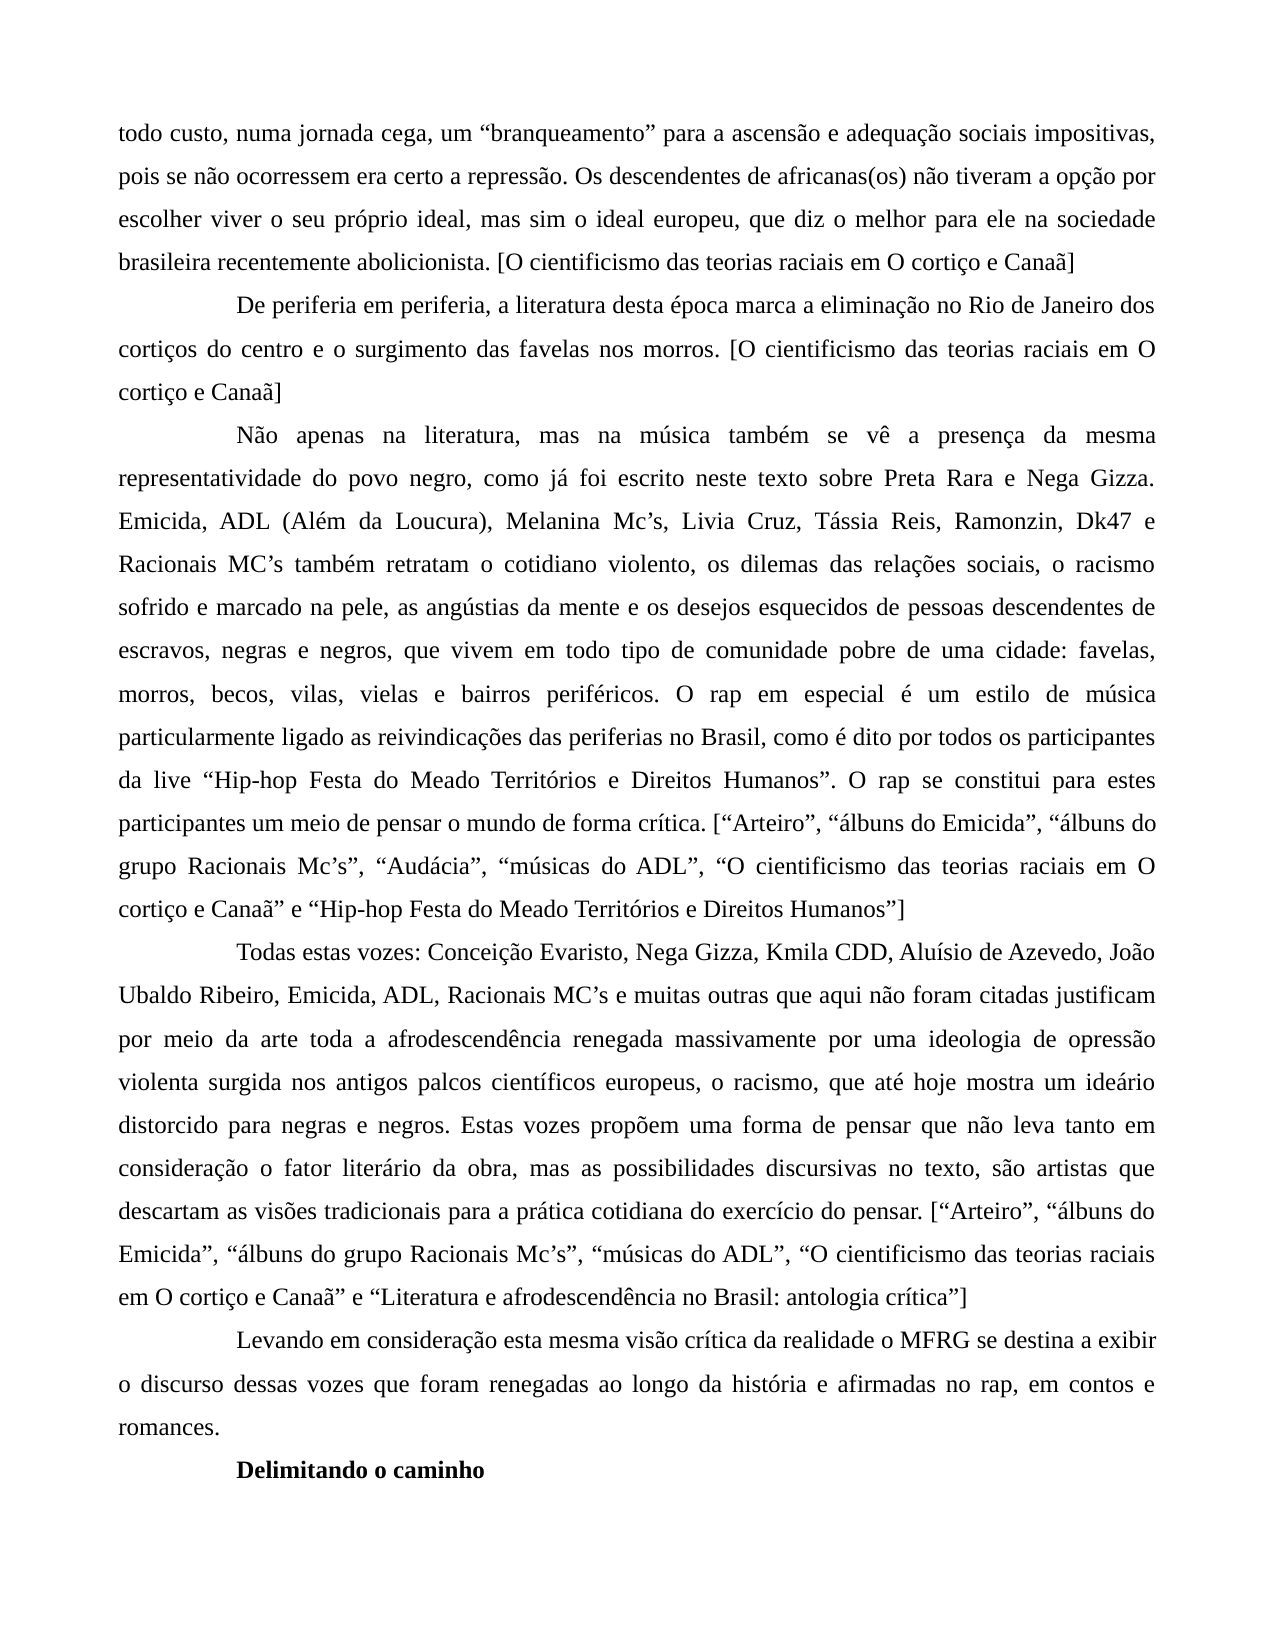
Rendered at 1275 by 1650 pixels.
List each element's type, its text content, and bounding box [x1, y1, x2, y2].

text Todas estas vozes: Conceição Evaristo, Nega Gizza, Kmila CDD, Aluísio de Azevedo, João Ubaldo Ribeiro, Emicida, ADL, Racionais MC’s e muitas outras que aqui não foram citadas justificam por meio da arte toda a afrodescendência renegada massivamente por uma ideologia de opressão violenta surgida nos antigos palcos científicos europeus, o racismo, que até hoje mostra um ideário distorcido para negras e negros. Estas vozes propõem uma forma de pensar que não leva tanto em consideração o fator literário da obra, mas as possibilidades discursivas no texto, são artistas que descartam as visões tradicionais para a prática cotidiana do exercício do pensar. [“Arteiro”, “álbuns do Emicida”, “álbuns do grupo Racionais Mc’s”, “músicas do ADL”, “O cientificismo das teorias raciais em O cortiço e Canaã” e “Literatura e afrodescendência no Brasil: antologia crítica”] [118, 937, 1157, 1311]
text Levando em consideração esta mesma visão crítica da realidade o MFRG se destina a exibir o discurso dessas vozes que foram renegadas ao longo da história e afirmadas no rap, em contos e romances. [118, 1326, 1157, 1441]
text De periferia em periferia, a literatura desta época marca a eliminação no Rio de Janeiro dos cortiços do centro e o surgimento das favelas nos morros. [O cientificismo das teorias raciais em O cortiço e Canaã] [118, 291, 1157, 406]
text Delimitando o caminho [118, 1455, 1157, 1484]
text todo custo, numa jornada cega, um “branqueamento” para a ascensão e adequação sociais impositivas, pois se não ocorressem era certo a repressão. Os descendentes de africanas(os) não tiveram a opção por escolher viver o seu próprio ideal, mas sim o ideal europeu, que diz o melhor para ele na sociedade brasileira recentemente abolicionista. [O cientificismo das teorias raciais em O cortiço e Canaã] [118, 118, 1157, 276]
text Não apenas na literatura, mas na música também se vê a presença da mesma representatividade do povo negro, como já foi escrito neste texto sobre Preta Rara e Nega Gizza. Emicida, ADL (Além da Loucura), Melanina Mc’s, Livia Cruz, Tássia Reis, Ramonzin, Dk47 e Racionais MC’s também retratam o cotidiano violento, os dilemas das relações sociais, o racismo sofrido e marcado na pele, as angústias da mente e os desejos esquecidos de pessoas descendentes de escravos, negras e negros, que vivem em todo tipo de comunidade pobre de uma cidade: favelas, morros, becos, vilas, vielas e bairros periféricos. O rap em especial é um estilo de música particularmente ligado as reivindicações das periferias no Brasil, como é dito por todos os participantes da live “Hip-hop Festa do Meado Territórios e Direitos Humanos”. O rap se constitui para estes participantes um meio de pensar o mundo de forma crítica. [“Arteiro”, “álbuns do Emicida”, “álbuns do grupo Racionais Mc’s”, “Audácia”, “músicas do ADL”, “O cientificismo das teorias raciais em O cortiço e Canaã” e “Hip-hop Festa do Meado Territórios e Direitos Humanos”] [118, 420, 1157, 923]
